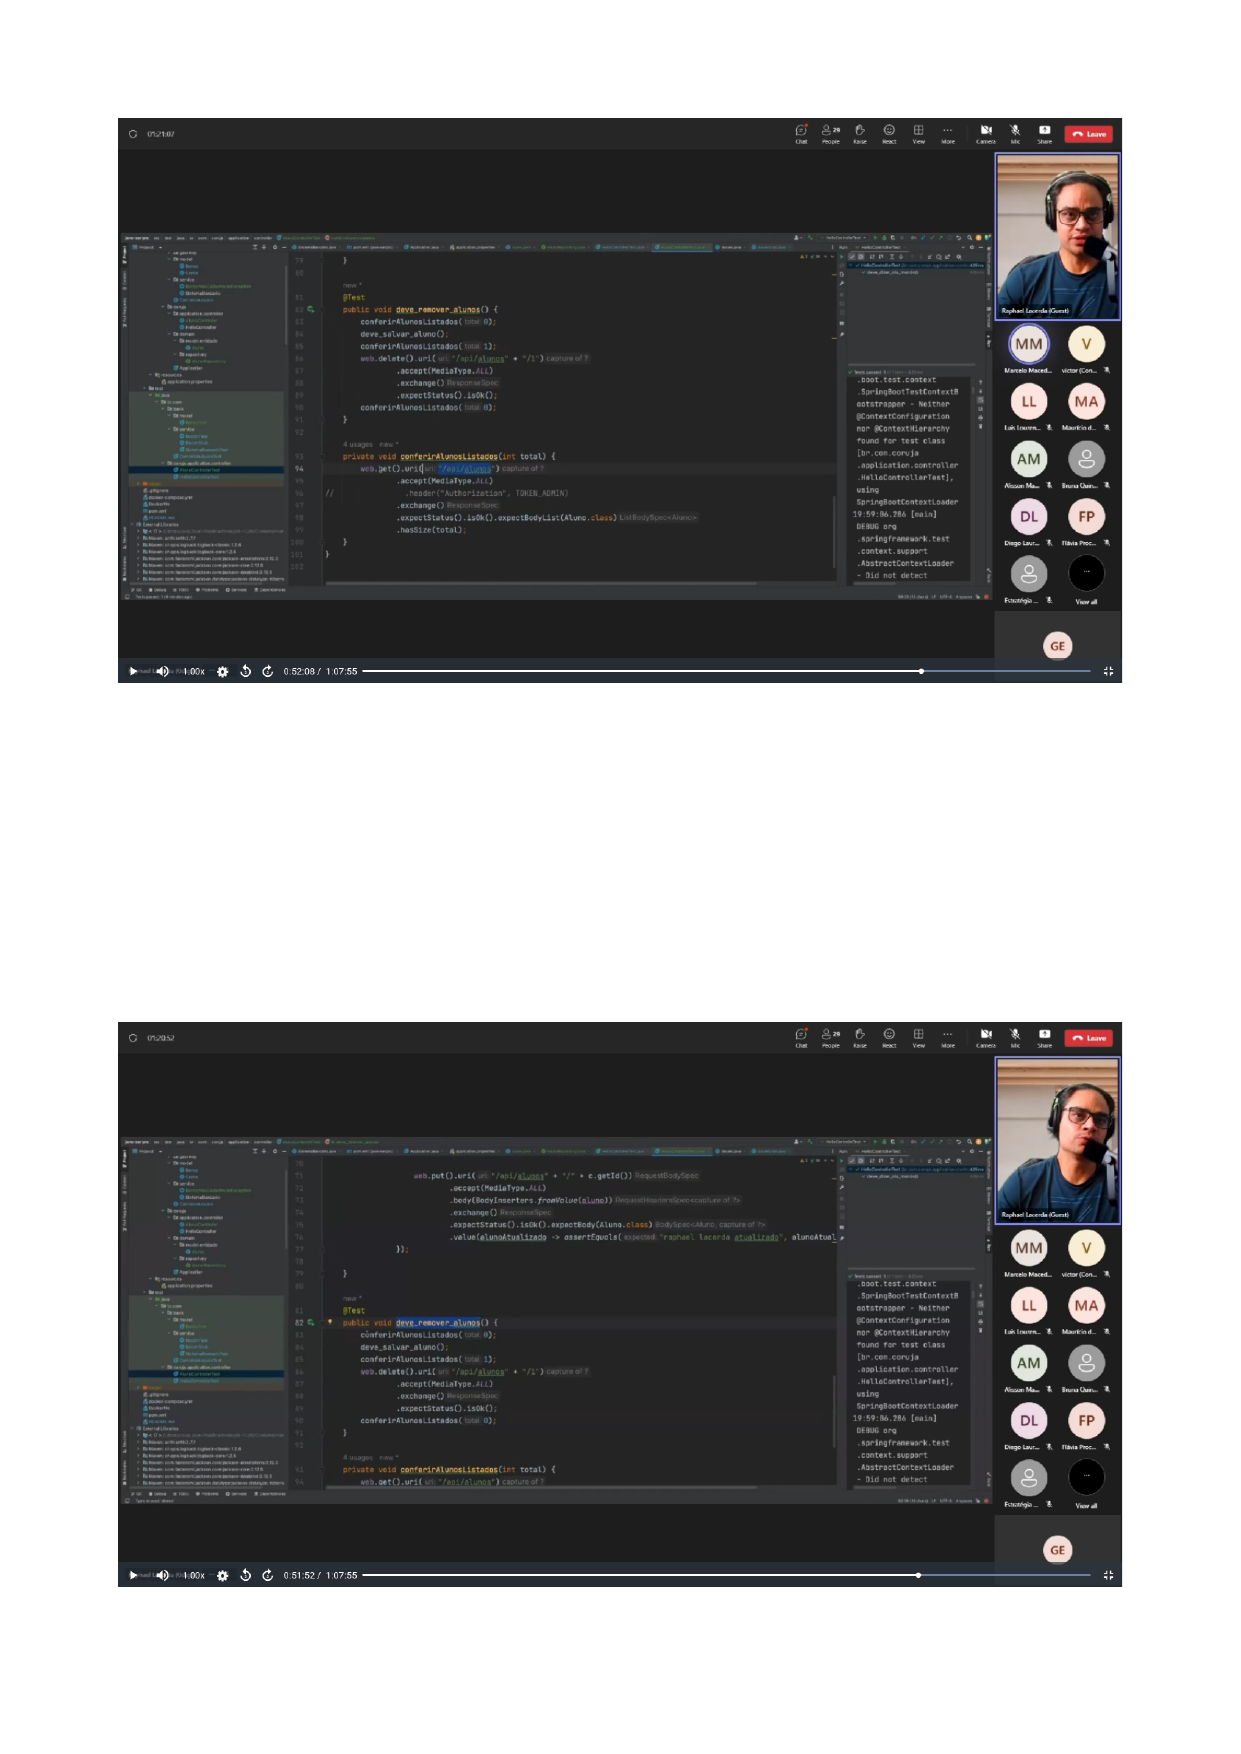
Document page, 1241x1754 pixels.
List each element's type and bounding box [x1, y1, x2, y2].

picture [118, 1022, 1123, 1587]
picture [118, 118, 1123, 683]
